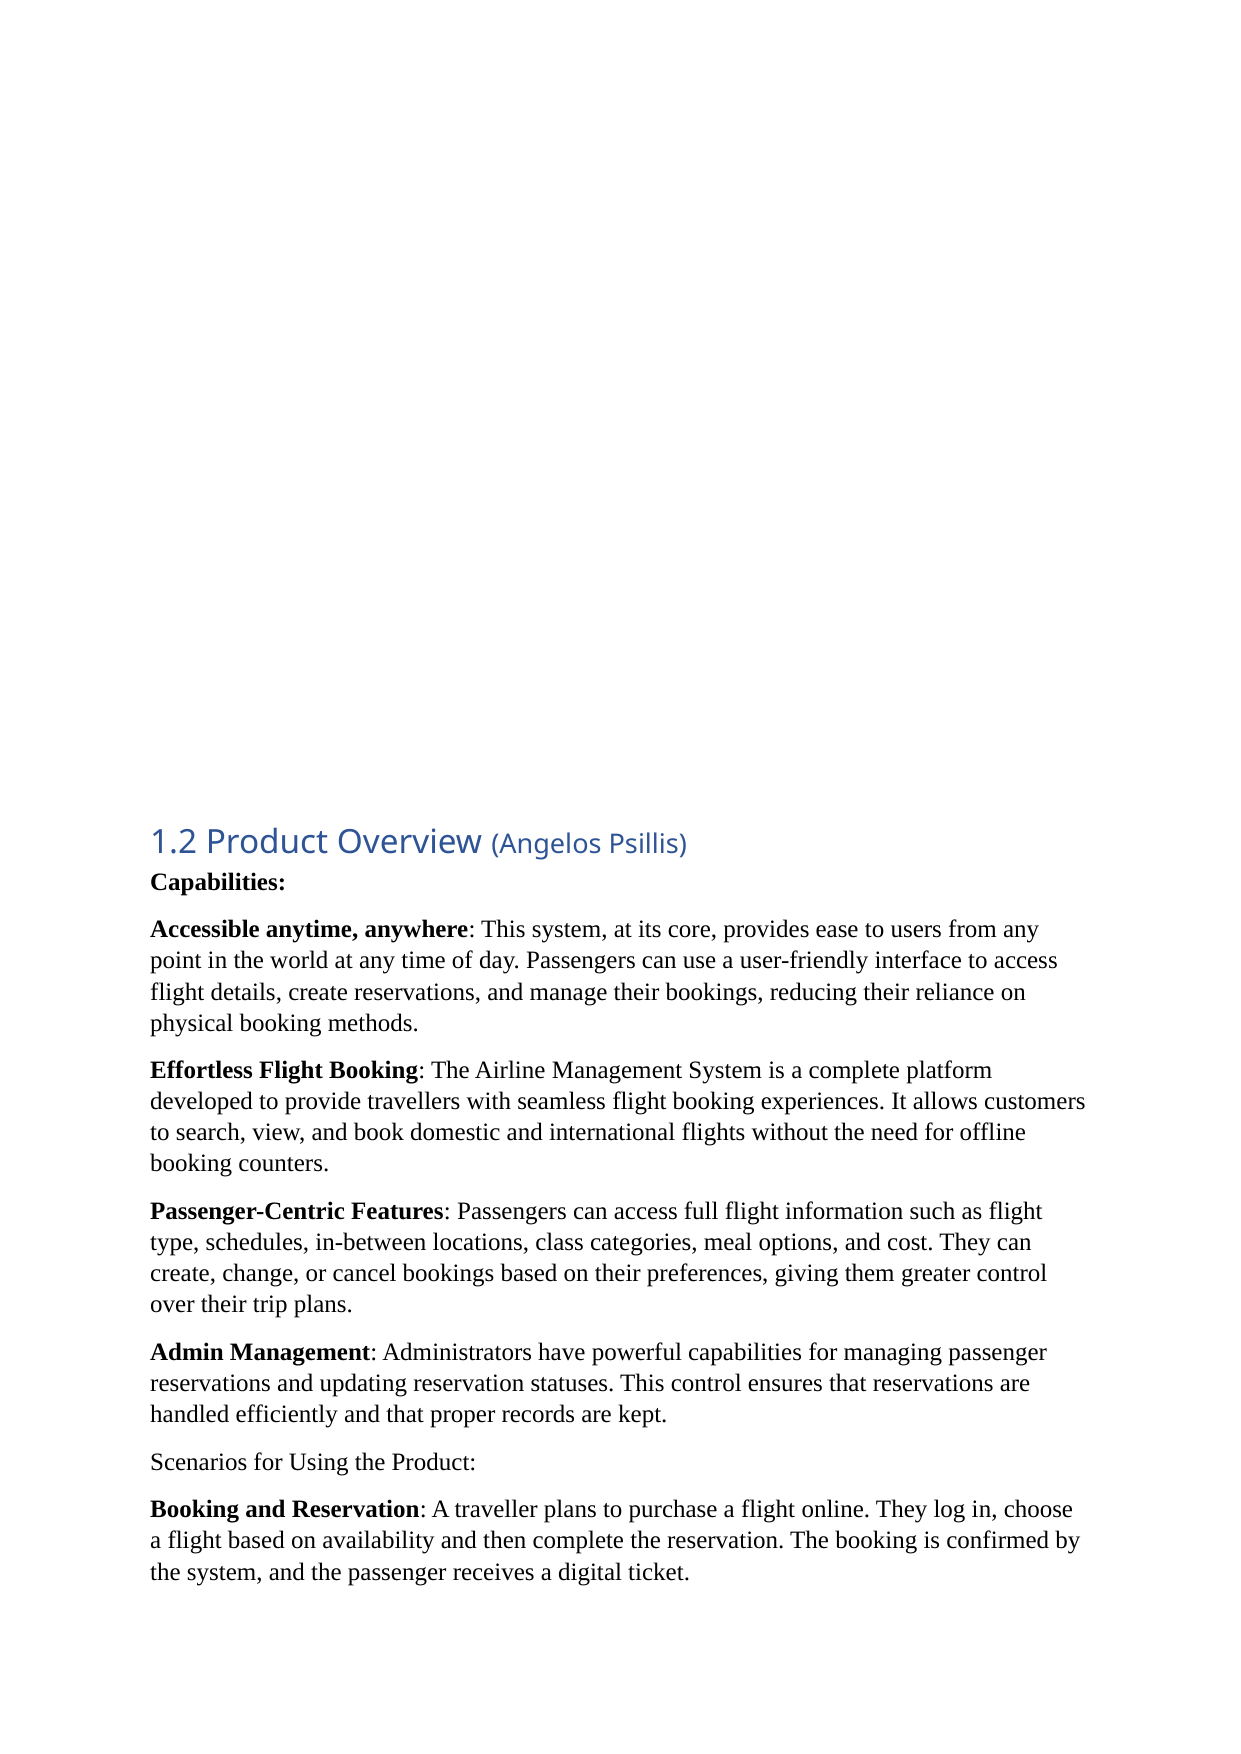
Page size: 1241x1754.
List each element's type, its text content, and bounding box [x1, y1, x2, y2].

subtitle 1.2 Product Overview (Angelos Psillis) [150, 818, 1090, 863]
text Accessible anytime, anywhere: This system, at its core, provides ease to users from any point in the world at any time of day. Passengers can use a user-friendly interface to access flight details, create reservations, and manage their bookings, reducing their reliance on physical booking methods. [150, 914, 1090, 1036]
text Effortless Flight Booking: The Airline Management System is a complete platform developed to provide travellers with seamless flight booking experiences. It allows customers to search, view, and book domestic and international flights without the need for offline booking counters. [150, 1055, 1090, 1177]
text Booking and Reservation: A traveller plans to purchase a flight online. They log in, choose a flight based on availability and then complete the reservation. The booking is confirmed by the system, and the passenger receives a digital ticket. [150, 1494, 1090, 1585]
text Admin Management: Administrators have powerful capabilities for managing passenger reservations and updating reservation statuses. This control ensures that reservations are handled efficiently and that proper records are kept. [150, 1337, 1090, 1428]
text Passenger-Centric Features: Passengers can access full flight information such as flight type, schedules, in-between locations, class categories, meal options, and cost. They can create, change, or cancel bookings based on their preferences, giving them greater control over their trip plans. [150, 1196, 1090, 1318]
text Scenarios for Using the Product: [150, 1447, 1090, 1476]
text Capabilities: [150, 867, 1090, 896]
